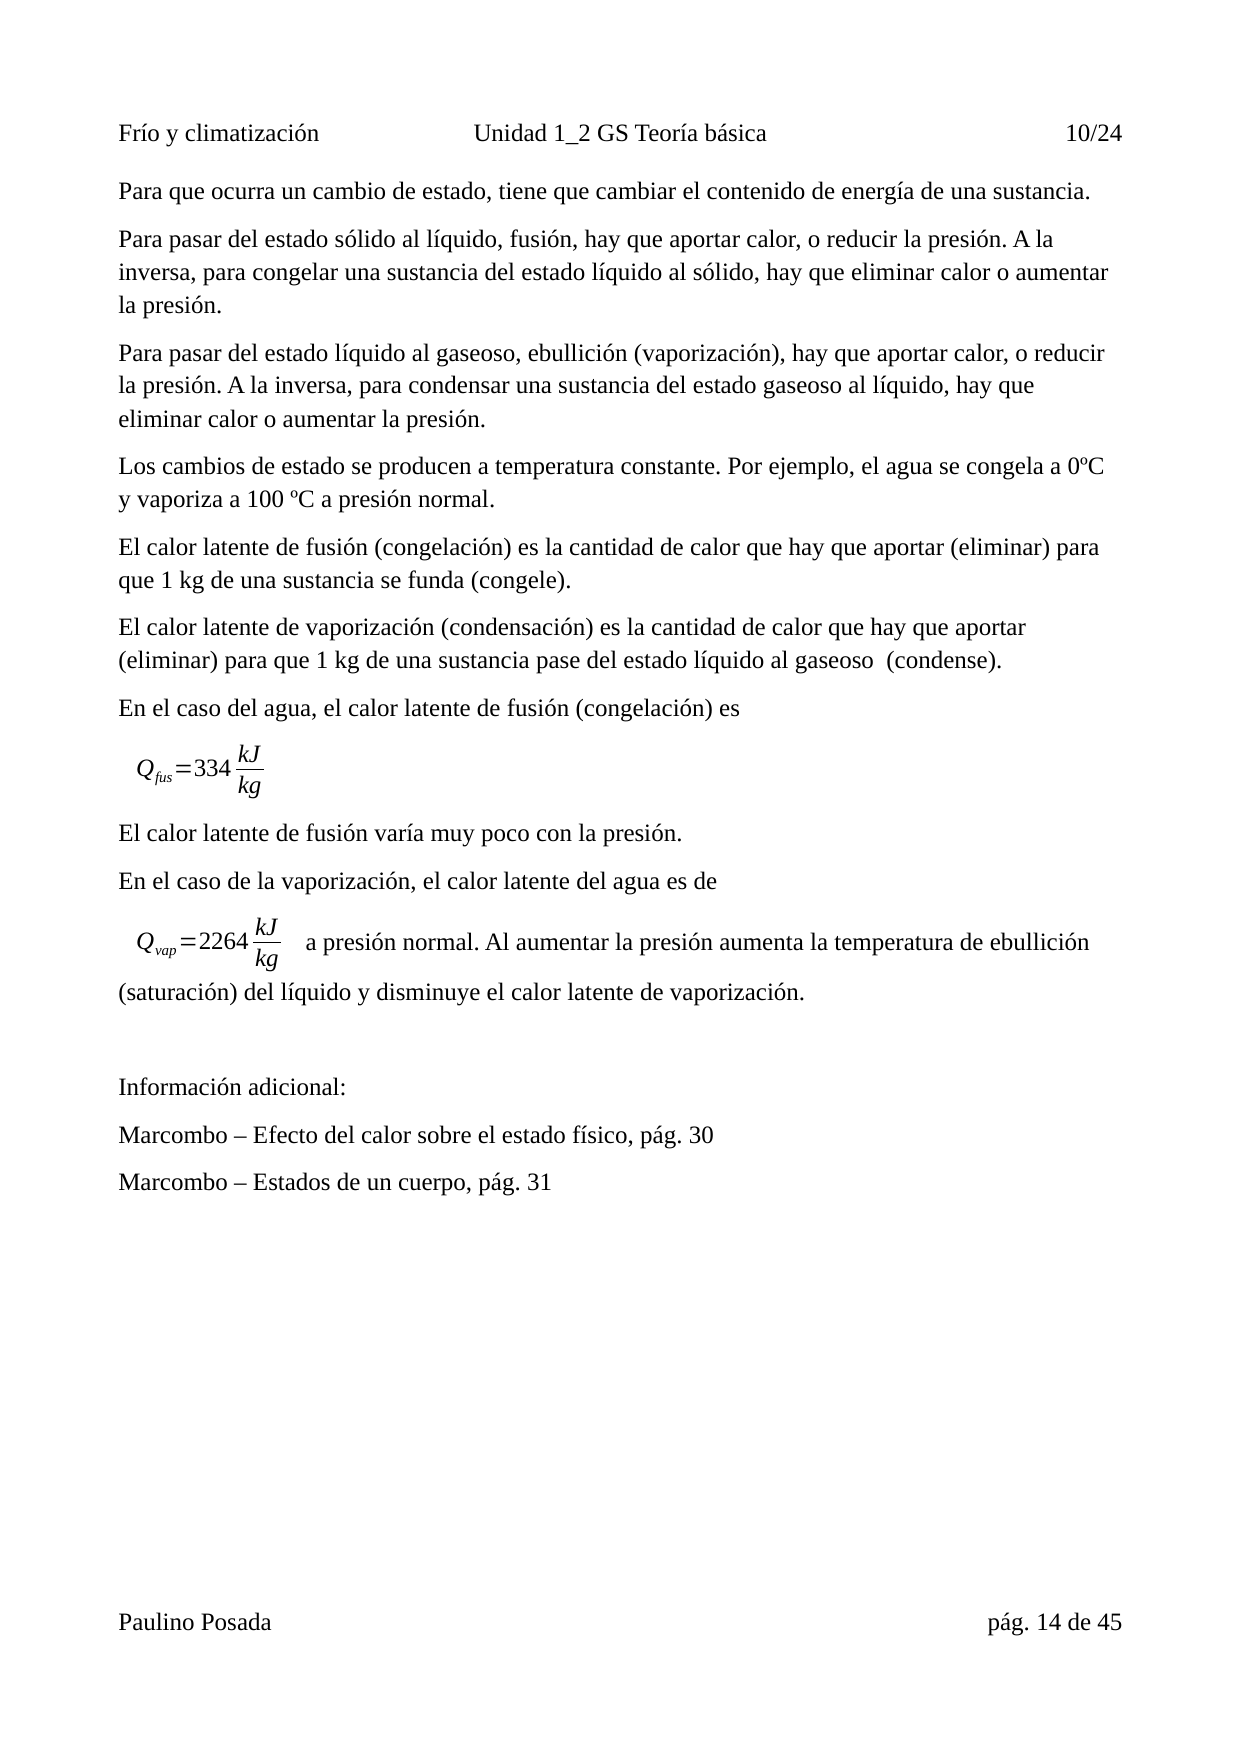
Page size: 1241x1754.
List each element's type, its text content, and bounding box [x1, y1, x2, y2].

text Para pasar del estado líquido al gaseoso, ebullición (vaporización), hay que aportar calor, o reducir la presión. A la inversa, para condensar una sustancia del estado gaseoso al líquido, hay que eliminar calor o aumentar la presión. [118, 338, 1122, 432]
text a presión normal. Al aumentar la presión aumenta la temperatura de ebullición (saturación) del líquido y disminuye el calor latente de vaporización. [118, 914, 1122, 1006]
text El calor latente de fusión (congelación) es la cantidad de calor que hay que aportar (eliminar) para que 1 kg de una sustancia se funda (congele). [118, 532, 1122, 594]
text Los cambios de estado se producen a temperatura constante. Por ejemplo, el agua se congela a 0ºC y vaporiza a 100 ºC a presión normal. [118, 451, 1122, 513]
text Información adicional: [118, 1072, 1122, 1101]
text El calor latente de vaporización (condensación) es la cantidad de calor que hay que aportar (eliminar) para que 1 kg de una sustancia pase del estado líquido al gaseoso (condense). [118, 612, 1122, 674]
text Para que ocurra un cambio de estado, tiene que cambiar el contenido de energía de una sustancia. [118, 176, 1122, 205]
text El calor latente de fusión varía muy poco con la presión. [118, 818, 1122, 847]
text Marcombo – Estados de un cuerpo, pág. 31 [118, 1167, 1122, 1196]
text Marcombo – Efecto del calor sobre el estado físico, pág. 30 [118, 1120, 1122, 1148]
text Para pasar del estado sólido al líquido, fusión, hay que aportar calor, o reducir la presión. A la inversa, para congelar una sustancia del estado líquido al sólido, hay que eliminar calor o aumentar la presión. [118, 224, 1122, 319]
text En el caso de la vaporización, el calor latente del agua es de [118, 866, 1122, 895]
text En el caso del agua, el calor latente de fusión (congelación) es [118, 693, 1122, 722]
